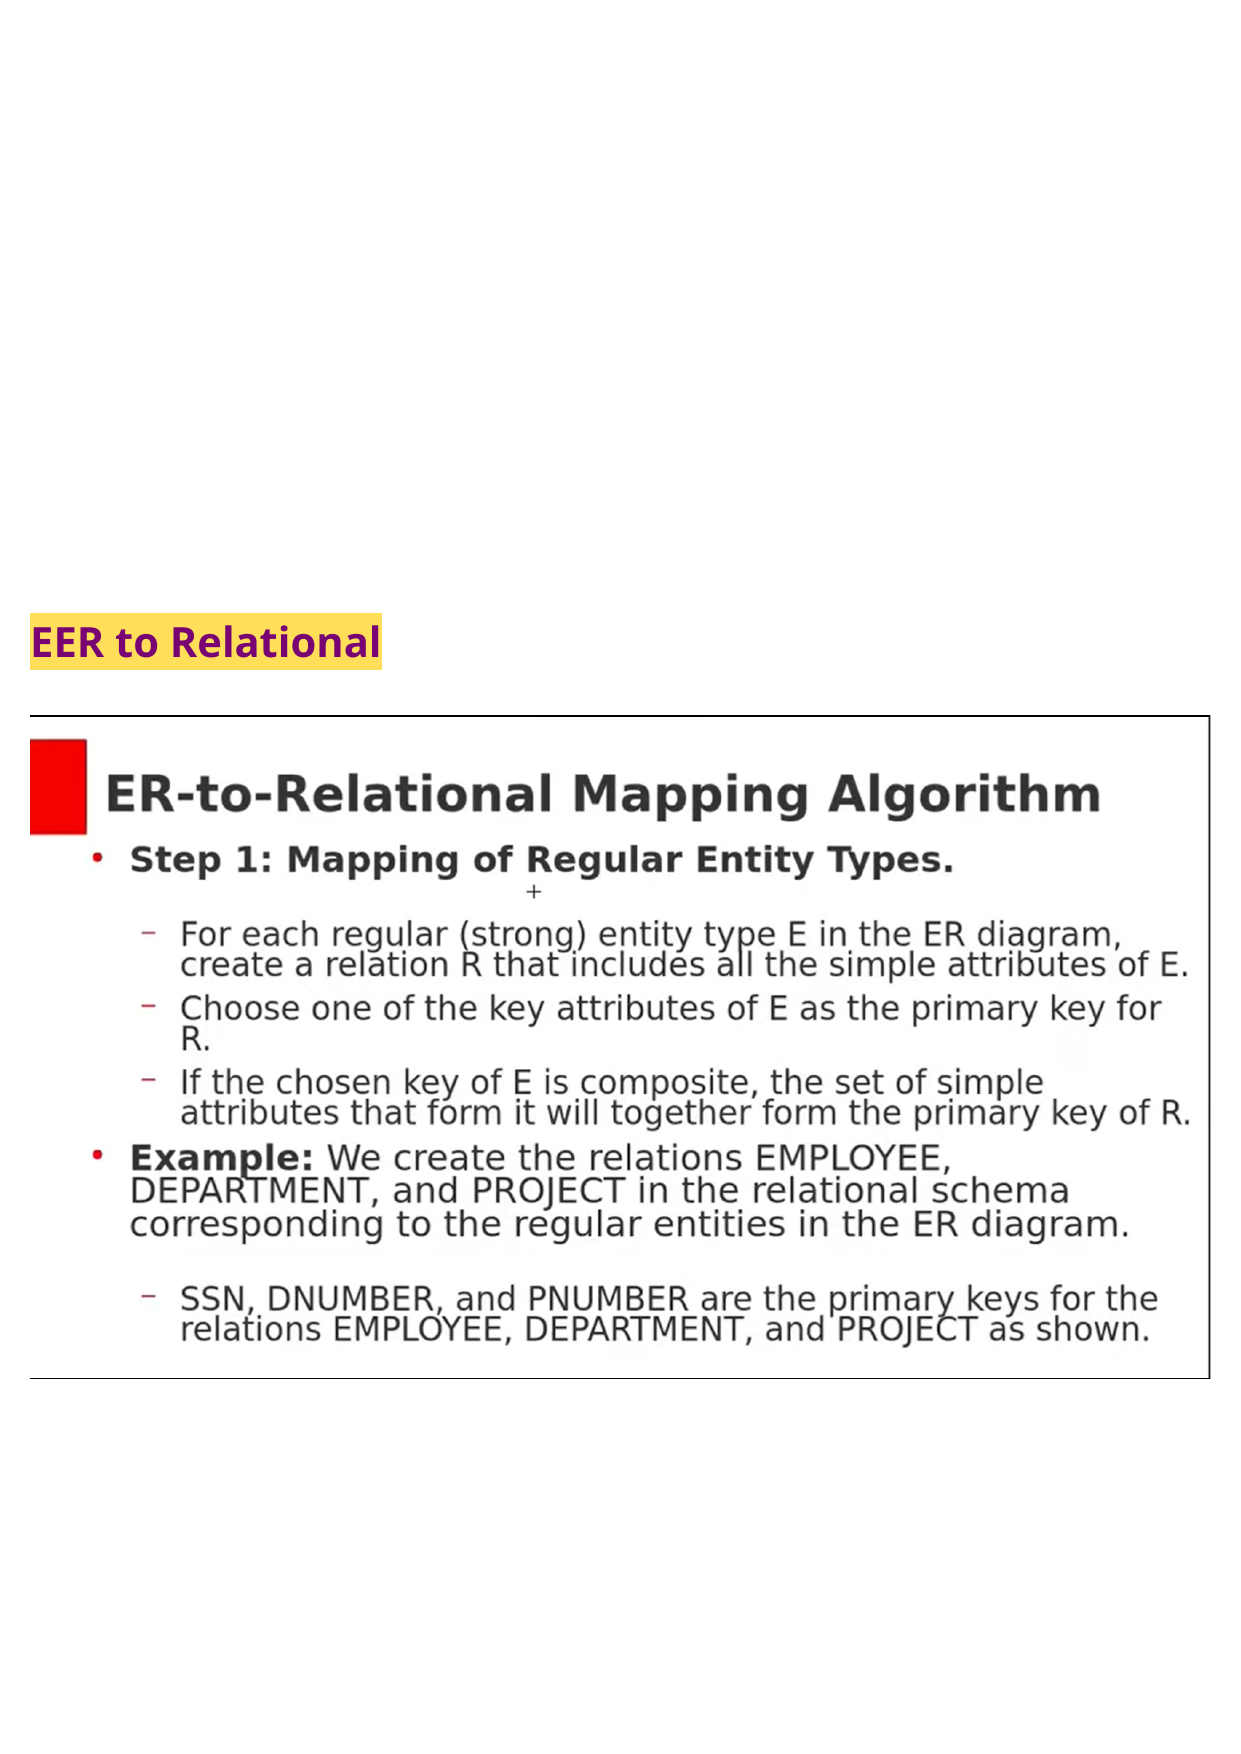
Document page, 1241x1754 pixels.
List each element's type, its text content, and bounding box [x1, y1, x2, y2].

subtitle EER to Relational [30, 613, 1211, 670]
picture [30, 715, 1211, 1379]
